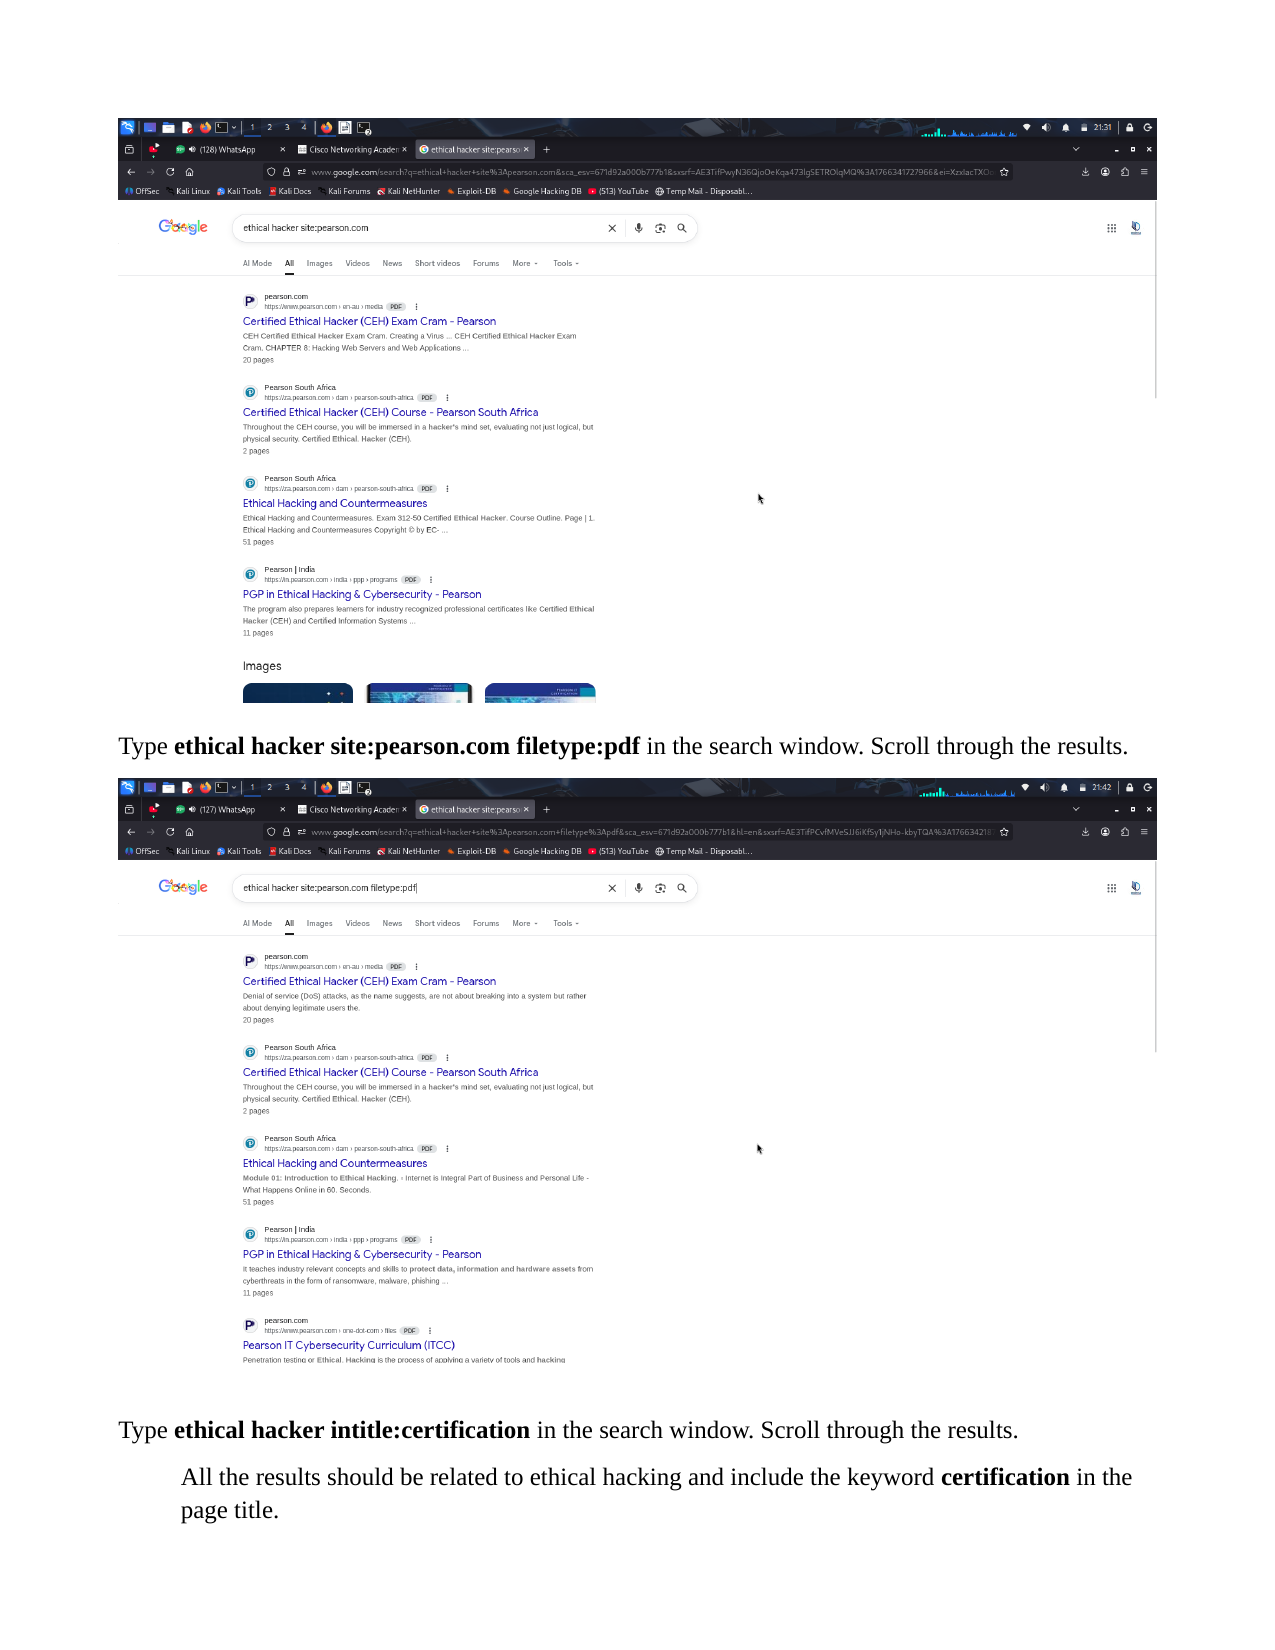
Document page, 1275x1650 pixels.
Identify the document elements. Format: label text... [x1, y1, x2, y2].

text All the results should be related to ethical hacking and include the keyword certification in the page title. [181, 1462, 1157, 1524]
text Type ethical hacker site:pearson.com filetype:pdf in the search window. Scroll through the results. [118, 731, 1157, 760]
text Type ethical hacker intitle:certification in the search window. Scroll through the results. [118, 1415, 1157, 1444]
picture [118, 118, 1157, 703]
picture [118, 778, 1157, 1363]
